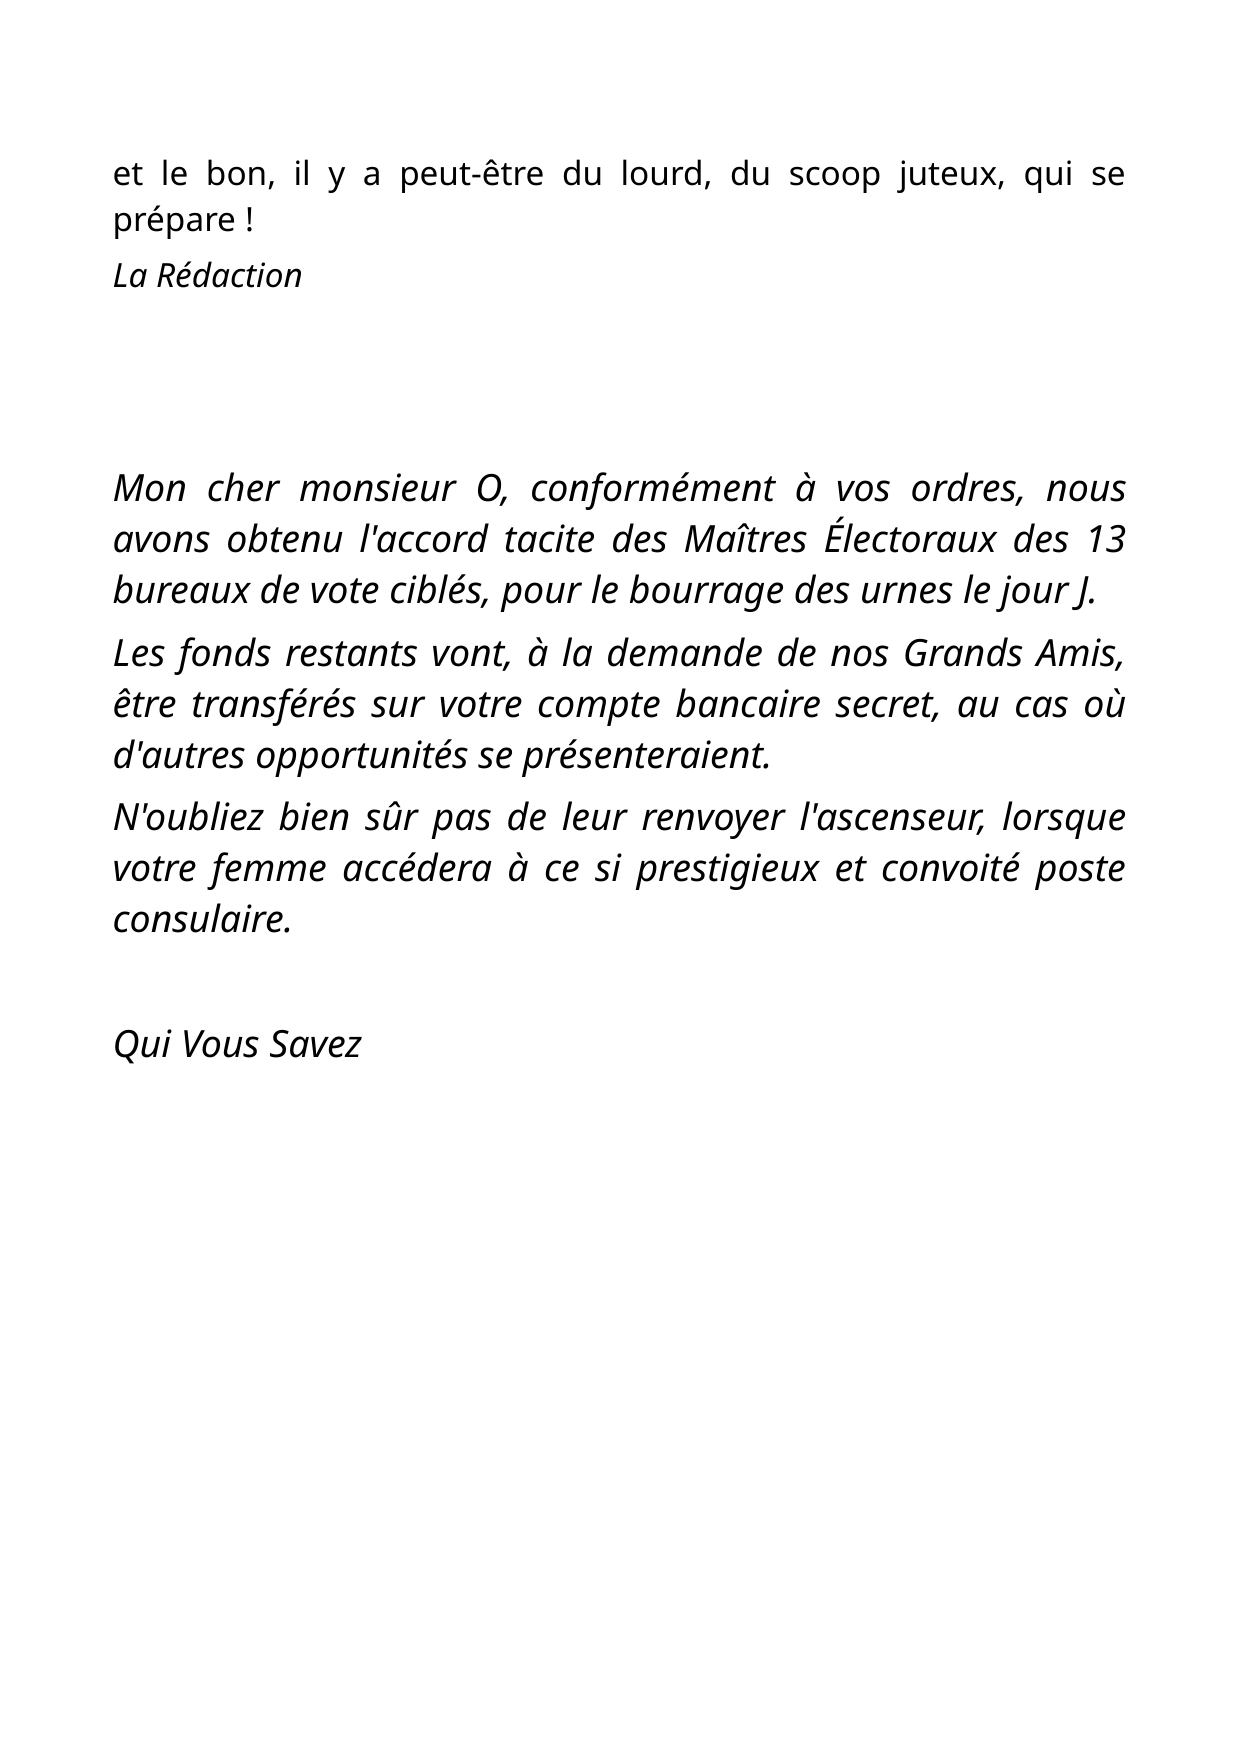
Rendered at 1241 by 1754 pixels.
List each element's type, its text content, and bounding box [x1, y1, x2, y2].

text Les fonds restants vont, à la demande de nos Grands Amis, être transférés sur votre compte bancaire secret, au cas où d'autres opportunités se présenteraient. [112, 626, 1128, 779]
text et le bon, il y a peut-être du lourd, du scoop juteux, qui se prépare ! [112, 150, 1128, 241]
text Mon cher monsieur O, conformément à vos ordres, nous avons obtenu l'accord tacite des Maîtres Électoraux des 13 bureaux de vote ciblés, pour le bourrage des urnes le jour J. [112, 462, 1128, 615]
text N'oubliez bien sûr pas de leur renvoyer l'ascenseur, lorsque votre femme accédera à ce si prestigieux et convoité poste consulaire. [112, 790, 1128, 943]
text La Rédaction [112, 252, 1128, 297]
text Qui Vous Savez [112, 1017, 1128, 1068]
